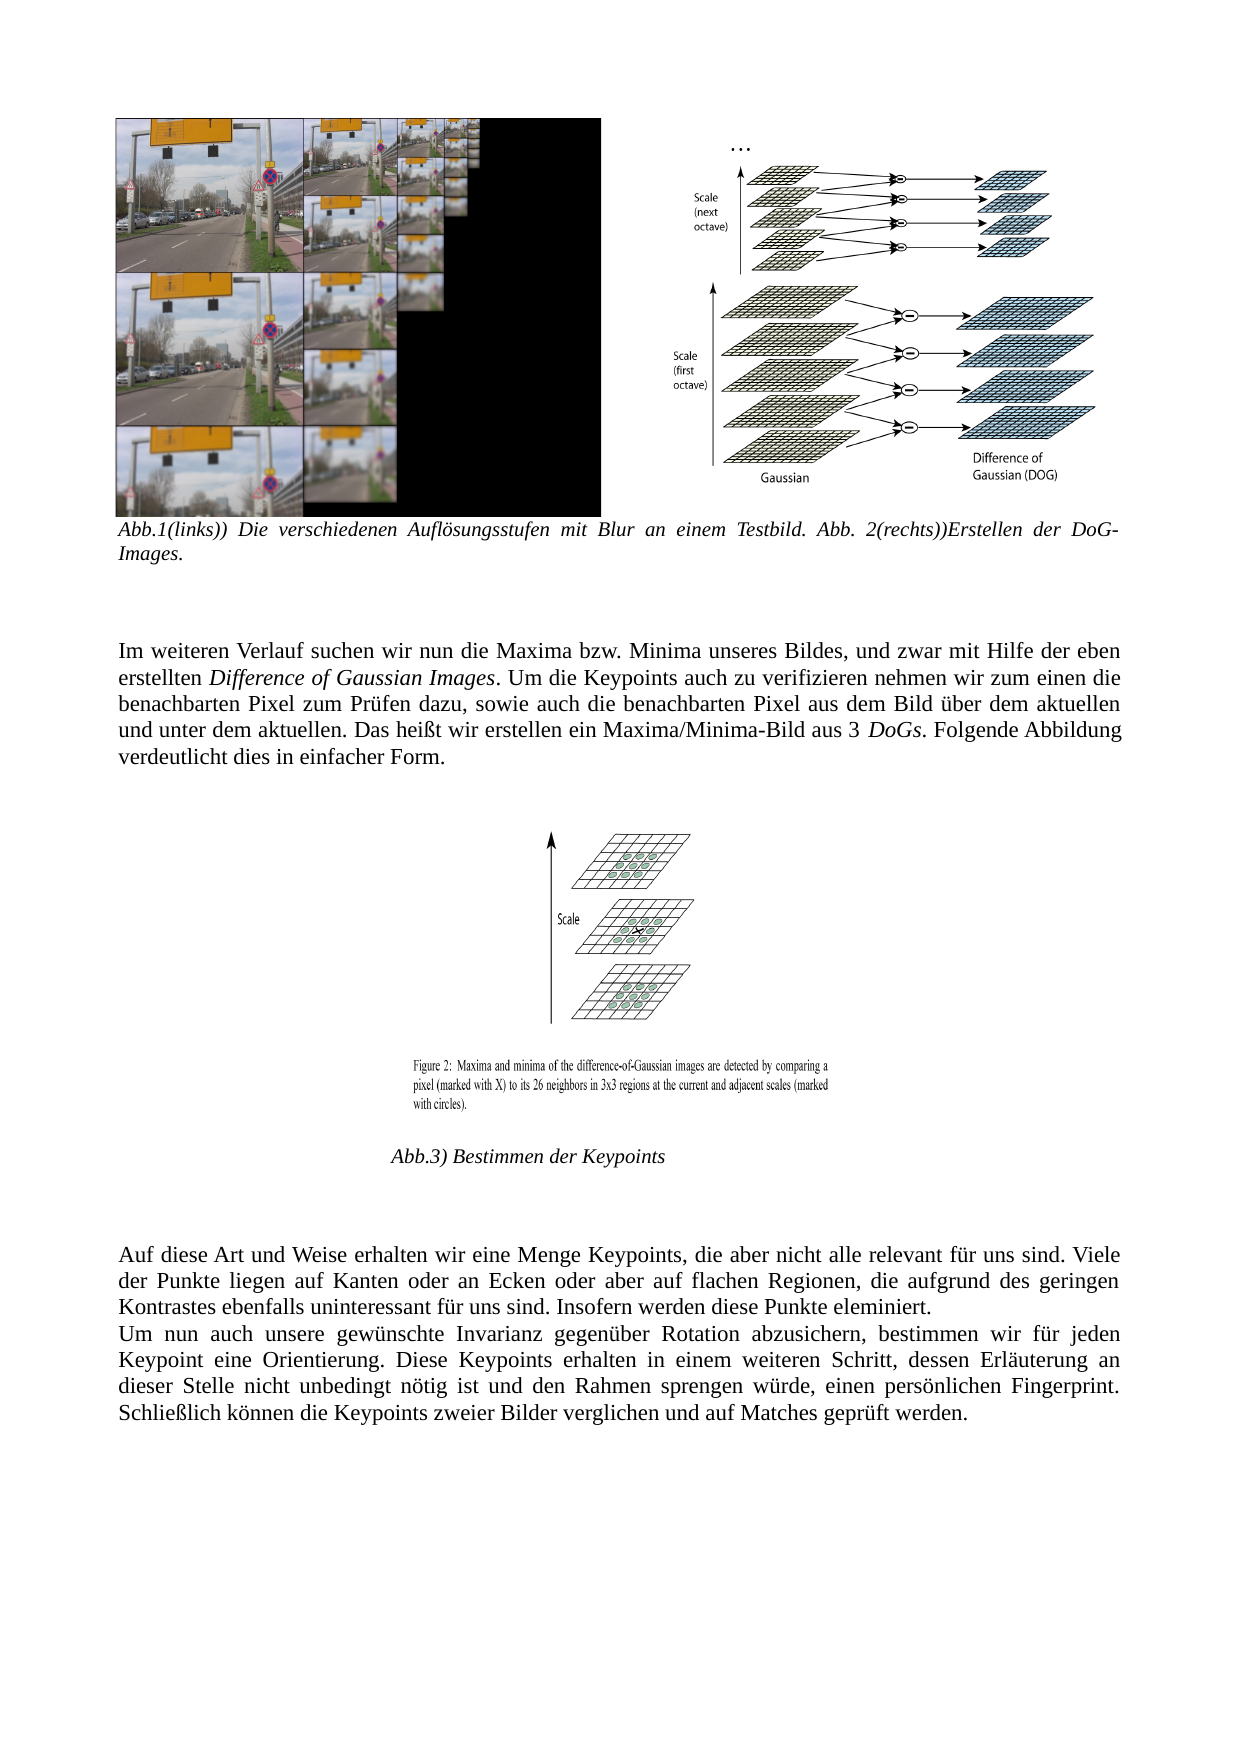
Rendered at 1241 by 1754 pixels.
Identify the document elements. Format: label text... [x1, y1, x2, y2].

picture [115, 118, 602, 517]
text Abb.3) Bestimmen der Keypoints [118, 795, 1122, 1168]
picture [390, 798, 851, 1143]
text Im weiteren Verlauf suchen wir nun die Maxima bzw. Minima unseres Bildes, und zwar mit Hilfe der eben erstellten Difference of Gaussian Images. Um die Keypoints auch zu verifizieren nehmen wir zum einen die benachbarten Pixel zum Prüfen dazu, sowie auch die benachbarten Pixel aus dem Bild über dem aktuellen und unter dem aktuellen. Das heißt wir erstellen ein Maxima/Minima-Bild aus 3 DoGs. Folgende Abbildung verdeutlicht dies in einfacher Form. [118, 637, 1122, 769]
text Um nun auch unsere gewünschte Invarianz gegenüber Rotation abzusichern, bestimmen wir für jeden Keypoint eine Orientierung. Diese Keypoints erhalten in einem weiteren Schritt, dessen Erläuterung an dieser Stelle nicht unbedingt nötig ist und den Rahmen sprengen würde, einen persönlichen Fingerprint. Schließlich können die Keypoints zweier Bilder verglichen und auf Matches geprüft werden. [118, 1320, 1122, 1425]
text Auf diese Art und Weise erhalten wir eine Menge Keypoints, die aber nicht alle relevant für uns sind. Viele der Punkte liegen auf Kanten oder an Ecken oder aber auf flachen Regionen, die aufgrund des geringen Kontrastes ebenfalls uninteressant für uns sind. Insofern werden diese Punkte eleminiert. [118, 1241, 1122, 1320]
picture [640, 117, 1126, 515]
text Abb.1(links)) Die verschiedenen Auflösungsstufen mit Blur an einem Testbild. Abb. 2(rechts))Erstellen der DoG-Images. [118, 118, 1122, 565]
